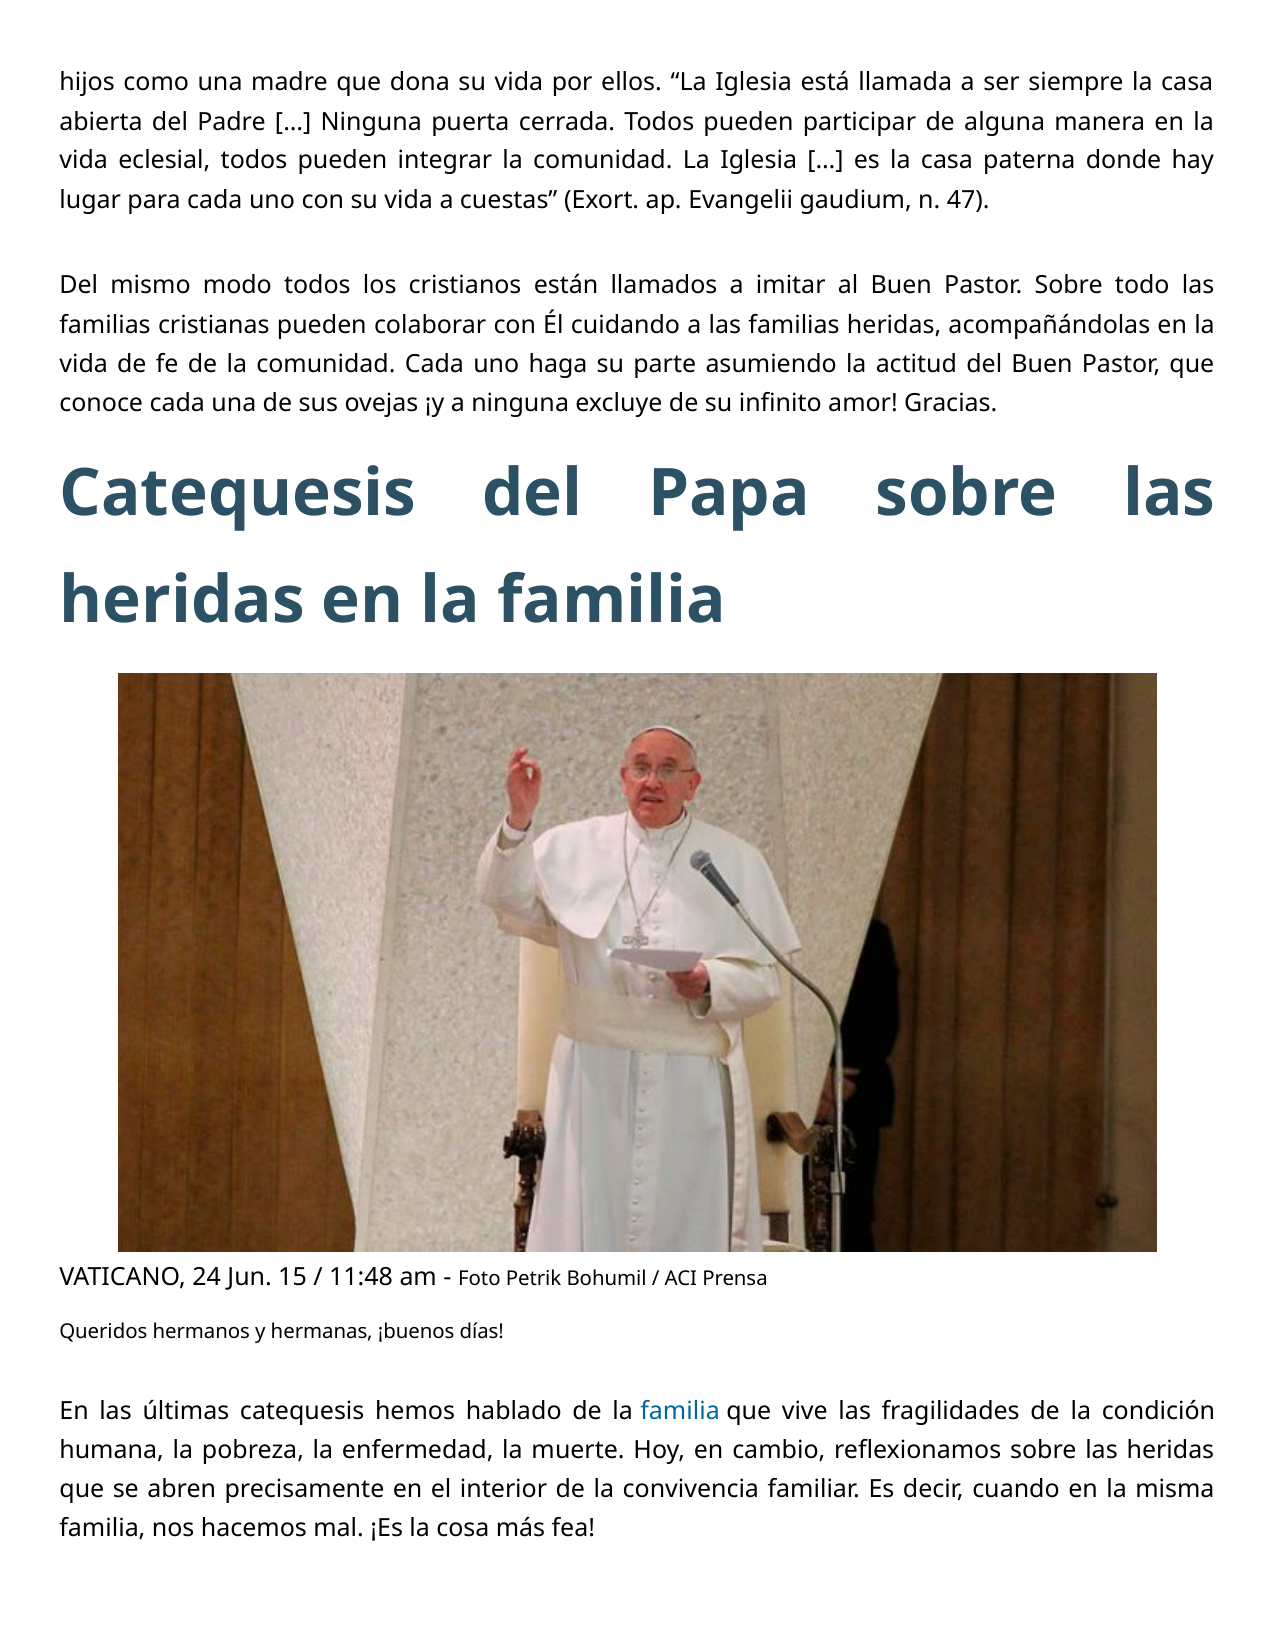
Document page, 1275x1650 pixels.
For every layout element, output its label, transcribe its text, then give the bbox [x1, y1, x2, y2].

text hijos como una madre que dona su vida por ellos. “La Iglesia está llamada a ser siempre la casa abierta del Padre […] Ninguna puerta cerrada. Todos pueden participar de alguna manera en la vida eclesial, todos pueden integrar la comunidad. La Iglesia […] es la casa paterna donde hay lugar para cada uno con su vida a cuestas” (Exort. ap. Evangelii gaudium, n. 47). [59, 59, 1216, 215]
text Del mismo modo todos los cristianos están llamados a imitar al Buen Pastor. Sobre todo las familias cristianas pueden colaborar con Él cuidando a las familias heridas, acompañándolas en la vida de fe de la comunidad. Cada uno haga su parte asumiendo la actitud del Buen Pastor, que conoce cada una de sus ovejas ¡y a ninguna excluye de su infinito amor! Gracias. [59, 262, 1216, 418]
text Queridos hermanos y hermanas, ¡buenos días! [59, 1317, 1216, 1344]
subtitle Catequesis del Papa sobre las heridas en la familia [59, 445, 1216, 642]
picture [118, 673, 1157, 1252]
text VATICANO, 24 Jun. 15 / 11:48 am - Foto Petrik Bohumil / ACI Prensa [59, 677, 1216, 1292]
text En las últimas catequesis hemos hablado de la familia que vive las fragilidades de la condición humana, la pobreza, la enfermedad, la muerte. Hoy, en cambio, reflexionamos sobre las heridas que se abren precisamente en el interior de la convivencia familiar. Es decir, cuando en la misma familia, nos hacemos mal. ¡Es la cosa más fea! [59, 1388, 1216, 1544]
